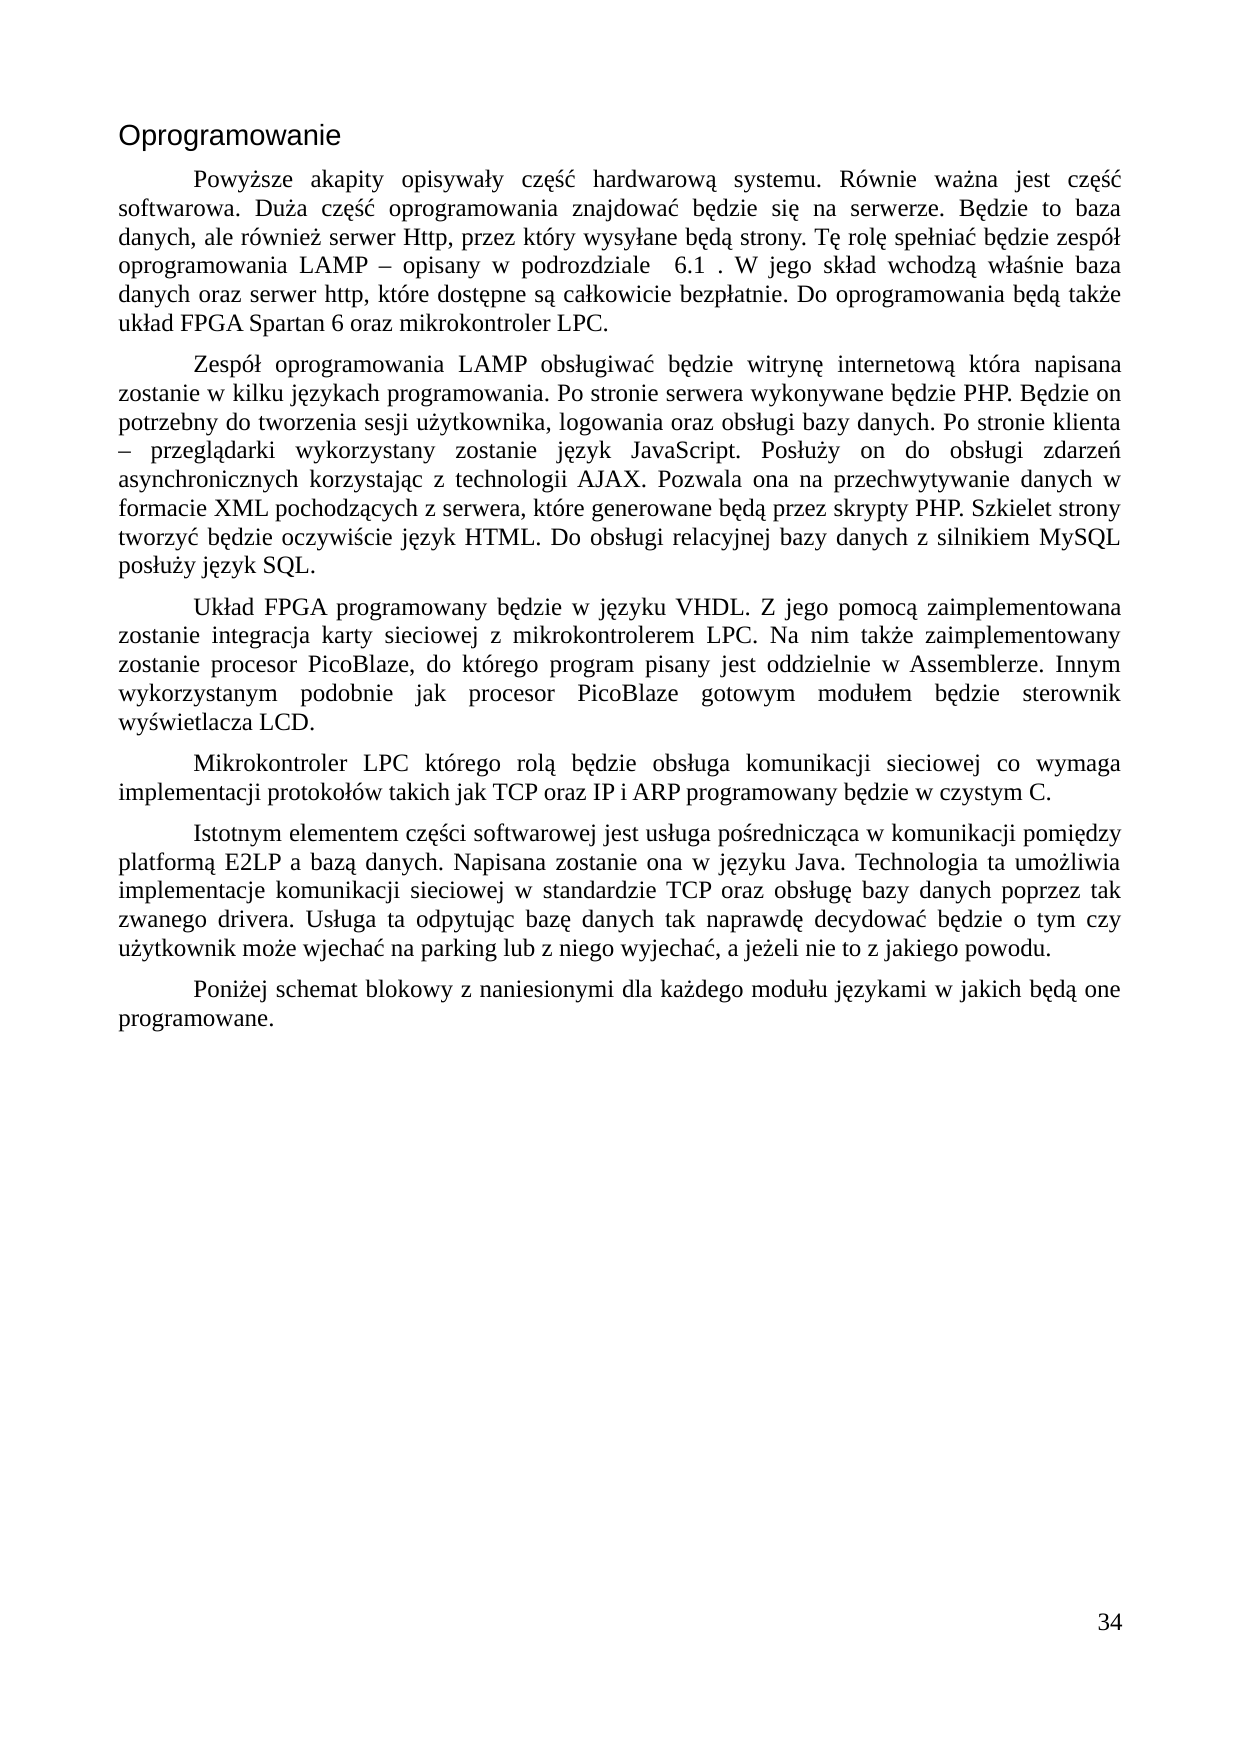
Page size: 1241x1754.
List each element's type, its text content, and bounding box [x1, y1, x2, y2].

text Poniżej schemat blokowy z naniesionymi dla każdego modułu językami w jakich będą one programowane. [118, 974, 1122, 1032]
text Powyższe akapity opisywały część hardwarową systemu. Równie ważna jest część softwarowa. Duża część oprogramowania znajdować będzie się na serwerze. Będzie to baza danych, ale również serwer Http, przez który wysyłane będą strony. Tę rolę spełniać będzie zespół oprogramowania LAMP – opisany w podrozdziale 6.1. W jego skład wchodzą właśnie baza danych oraz serwer http, które dostępne są całkowicie bezpłatnie. Do oprogramowania będą także układ FPGA Spartan 6 oraz mikrokontroler LPC. [118, 164, 1122, 337]
subtitle Oprogramowanie [118, 118, 1122, 152]
text Układ FPGA programowany będzie w języku VHDL. Z jego pomocą zaimplementowana zostanie integracja karty sieciowej z mikrokontrolerem LPC. Na nim także zaimplementowany zostanie procesor PicoBlaze, do którego program pisany jest oddzielnie w Assemblerze. Innym wykorzystanym podobnie jak procesor PicoBlaze gotowym modułem będzie sterownik wyświetlacza LCD. [118, 592, 1122, 735]
text Zespół oprogramowania LAMP obsługiwać będzie witrynę internetową która napisana zostanie w kilku językach programowania. Po stronie serwera wykonywane będzie PHP. Będzie on potrzebny do tworzenia sesji użytkownika, logowania oraz obsługi bazy danych. Po stronie klienta – przeglądarki wykorzystany zostanie język JavaScript. Posłuży on do obsługi zdarzeń asynchronicznych korzystając z technologii AJAX. Pozwala ona na przechwytywanie danych w formacie XML pochodzących z serwera, które generowane będą przez skrypty PHP. Szkielet strony tworzyć będzie oczywiście język HTML. Do obsługi relacyjnej bazy danych z silnikiem MySQL posłuży język SQL. [118, 349, 1122, 579]
text Mikrokontroler LPC którego rolą będzie obsługa komunikacji sieciowej co wymaga implementacji protokołów takich jak TCP oraz IP i ARP programowany będzie w czystym C. [118, 748, 1122, 805]
text Istotnym elementem części softwarowej jest usługa pośrednicząca w komunikacji pomiędzy platformą E2LP a bazą danych. Napisana zostanie ona w języku Java. Technologia ta umożliwia implementacje komunikacji sieciowej w standardzie TCP oraz obsługę bazy danych poprzez tak zwanego drivera. Usługa ta odpytując bazę danych tak naprawdę decydować będzie o tym czy użytkownik może wjechać na parking lub z niego wyjechać, a jeżeli nie to z jakiego powodu. [118, 818, 1122, 962]
